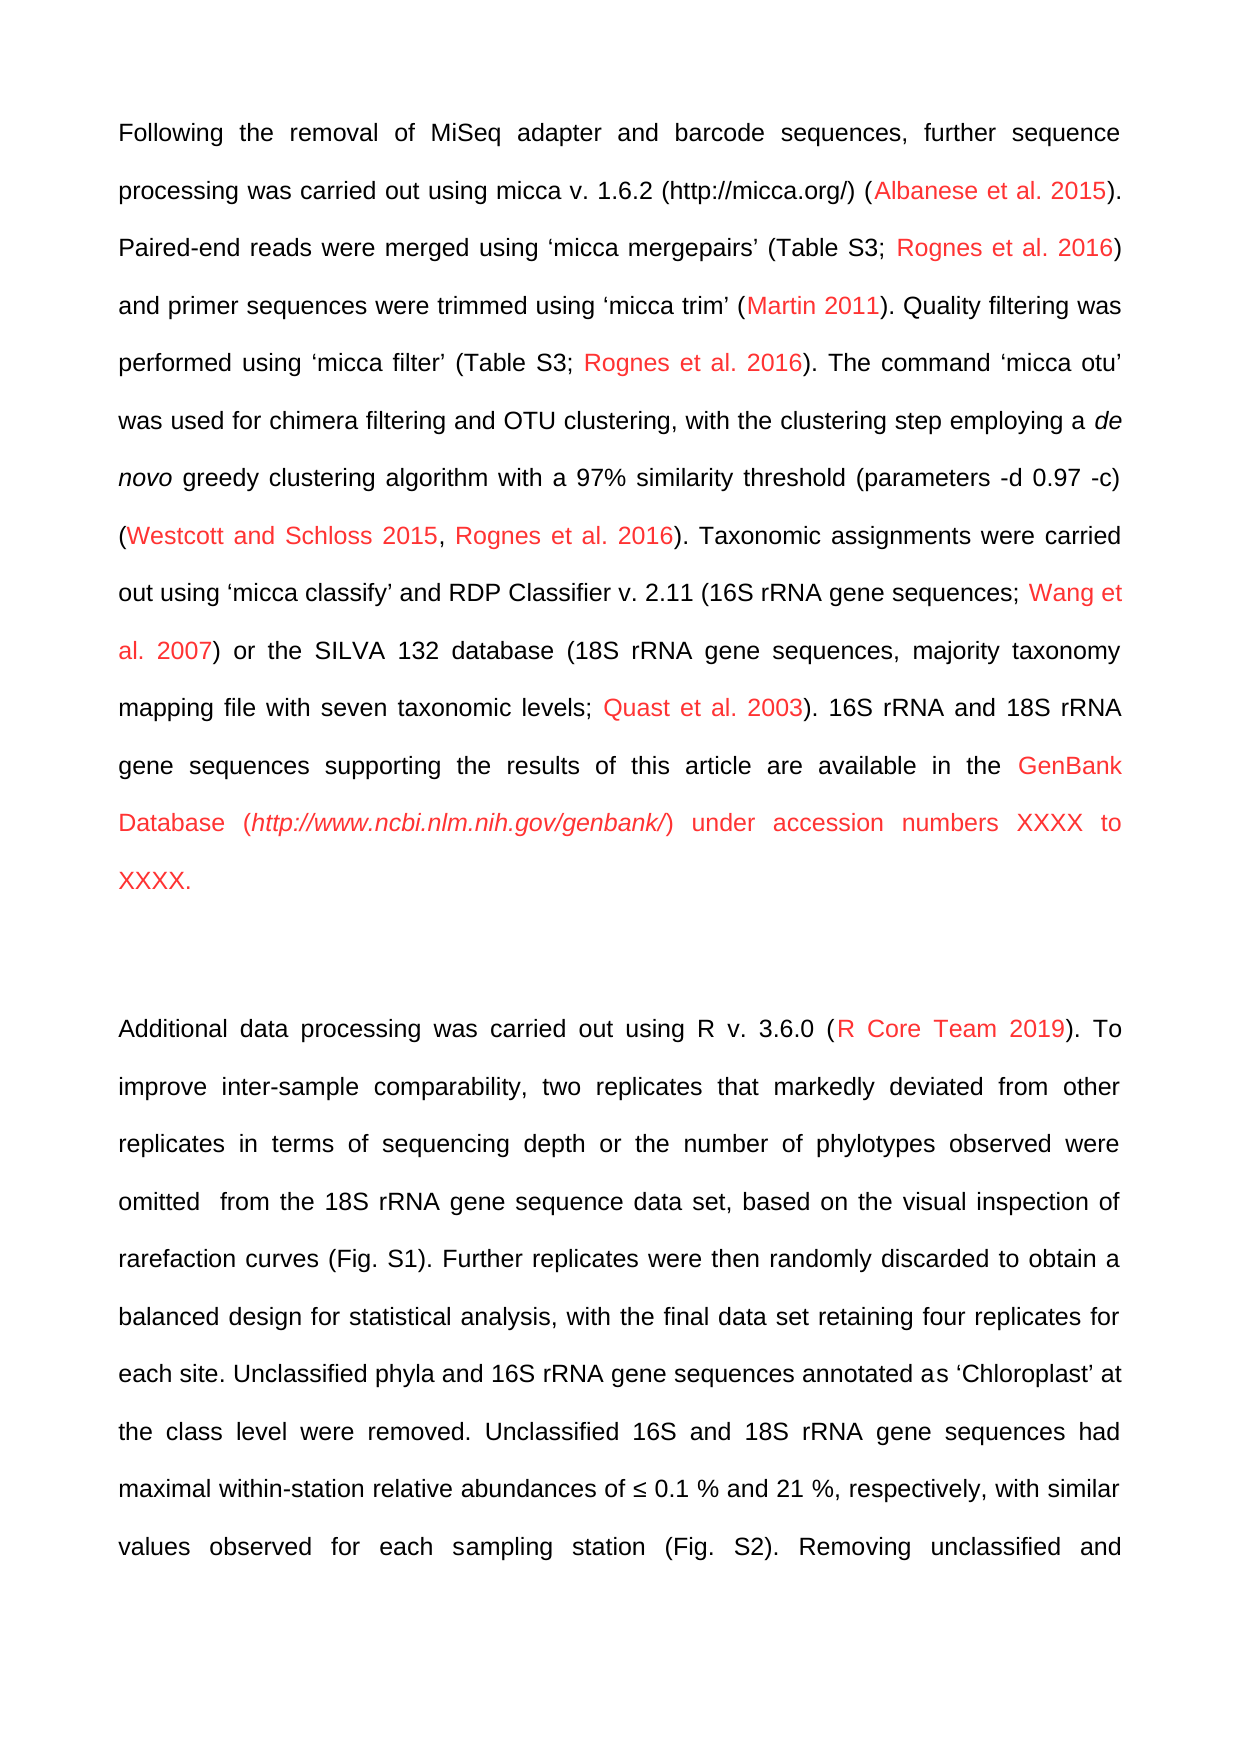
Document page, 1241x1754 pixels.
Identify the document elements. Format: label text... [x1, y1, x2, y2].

text Additional data processing was carried out using R v. 3.6.0 (R Core Team 2019). To improve inter-sample comparability, two replicates that markedly deviated from other replicates in terms of sequencing depth or the number of phylotypes observed were omitted from the 18S rRNA gene sequence data set, based on the visual inspection of rarefaction curves (Fig. S1). Further replicates were then randomly discarded to obtain a balanced design for statistical analysis, with the final data set retaining four replicates for each site. Unclassified phyla and 16S rRNA gene sequences annotated as ‘Chloroplast’ at the class level were removed. Unclassified 16S and 18S rRNA gene sequences had maximal within-station relative abundances of ≤ 0.1 % and 21 %, respectively, with similar values observed for each sampling station (Fig. S2). Removing unclassified and [118, 1014, 1122, 1560]
text Following the removal of MiSeq adapter and barcode sequences, further sequence processing was carried out using micca v. 1.6.2 (http://micca.org/) (Albanese et al. 2015). Paired-end reads were merged using ‘micca mergepairs’ (Table S3; Rognes et al. 2016) and primer sequences were trimmed using ‘micca trim’ (Martin 2011). Quality filtering was performed using ‘micca filter’ (Table S3; Rognes et al. 2016). The command ‘micca otu’ was used for chimera filtering and OTU clustering, with the clustering step employing a de novo greedy clustering algorithm with a 97% similarity threshold (parameters -d 0.97 -c) (Westcott and Schloss 2015, Rognes et al. 2016). Taxonomic assignments were carried out using ‘micca classify’ and RDP Classifier v. 2.11 (16S rRNA gene sequences; Wang et al. 2007) or the SILVA 132 database (18S rRNA gene sequences, majority taxonomy mapping file with seven taxonomic levels; Quast et al. 2003). 16S rRNA and 18S rRNA gene sequences supporting the results of this article are available in the GenBank Database (http://www.ncbi.nlm.nih.gov/genbank/) under accession numbers XXXX to XXXX. [118, 118, 1122, 894]
